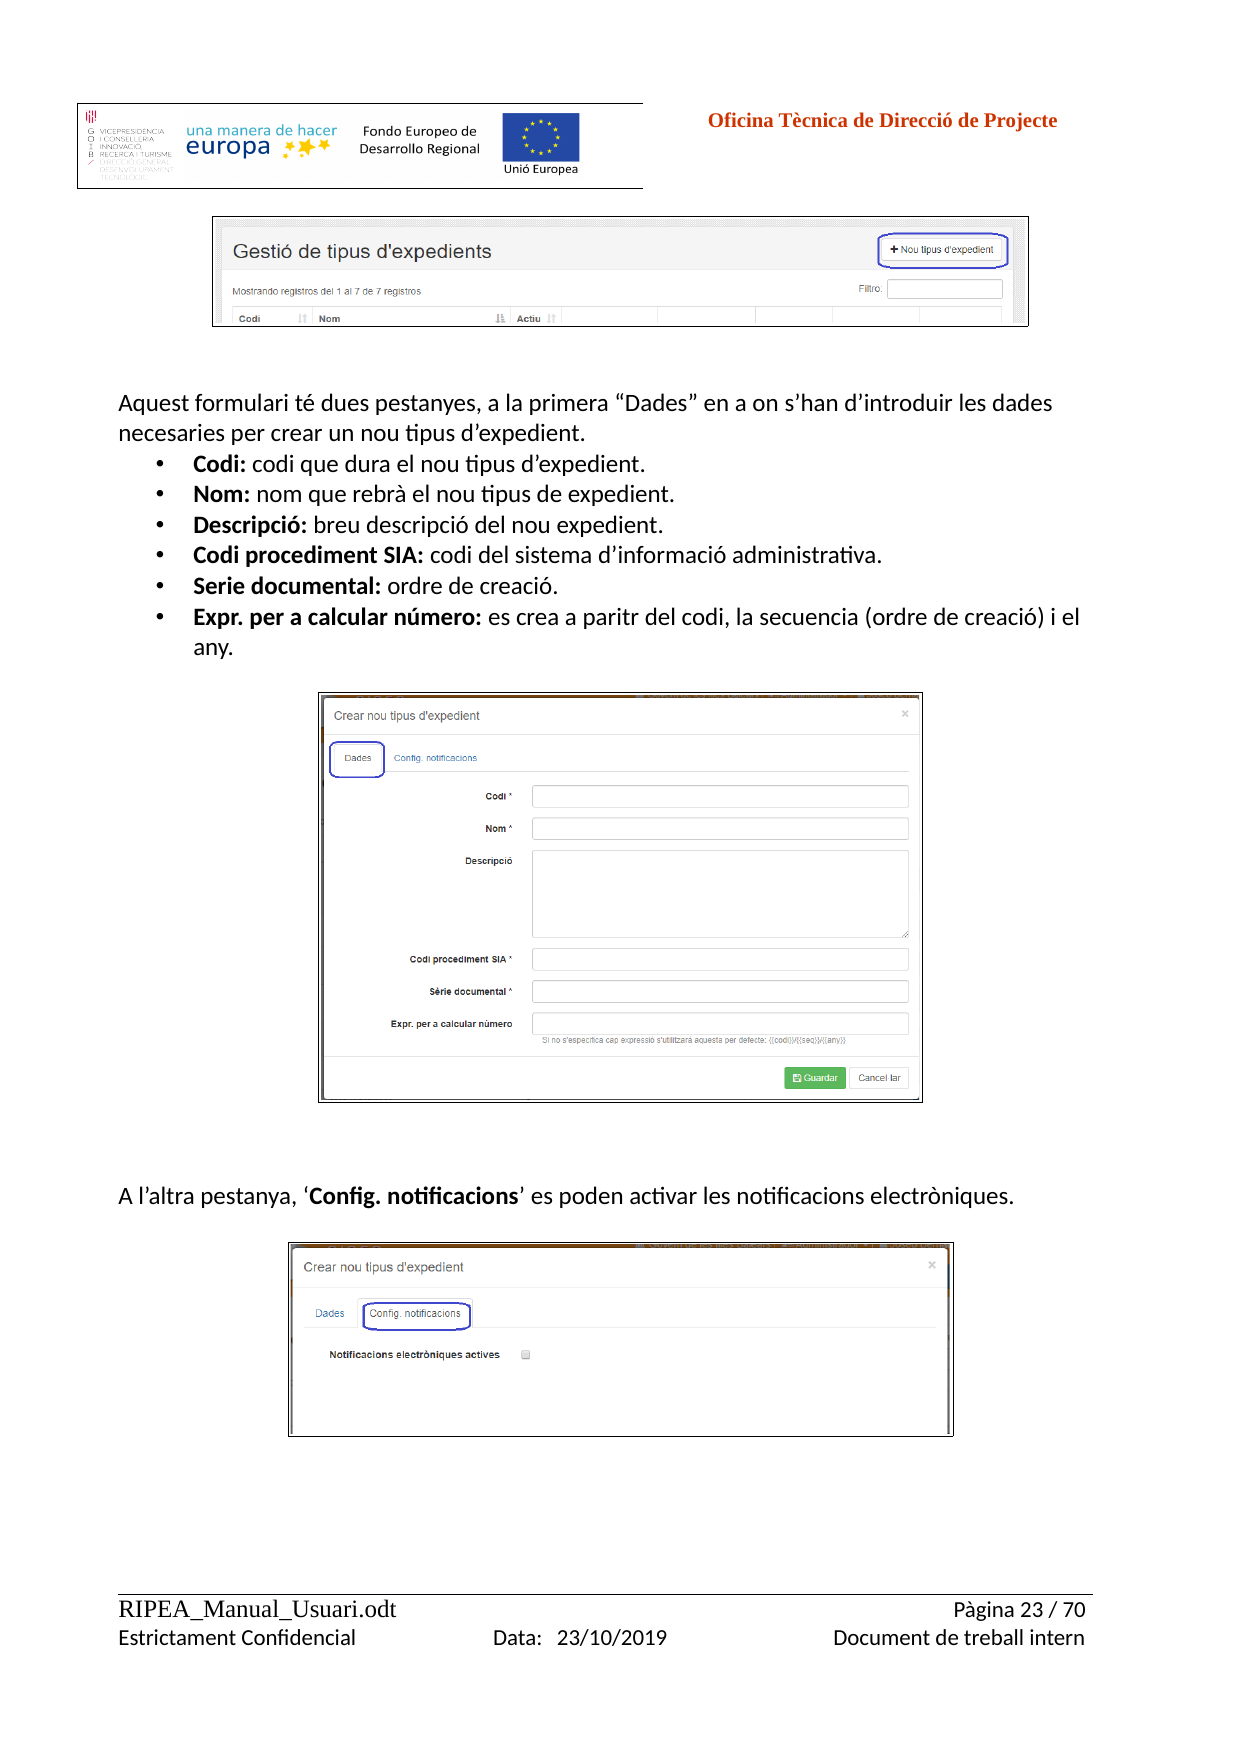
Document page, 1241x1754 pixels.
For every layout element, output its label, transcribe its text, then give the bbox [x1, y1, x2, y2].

picture [321, 695, 920, 1100]
text Aquest formulari té dues pestanyes, a la primera “Dades” en a on s’han d’introduir les dades necesaries per crear un nou tipus d’expedient. [118, 387, 1122, 448]
list Descripció: breu descripció del nou expedient. [156, 509, 1122, 539]
picture [215, 219, 1025, 323]
picture [184, 108, 585, 182]
list Serie documental: ordre de creació. [156, 570, 1122, 601]
list Codi procediment SIA: codi del sistema d’informació administrativa. [156, 539, 1122, 570]
text A l’altra pestanya, ‘Config. notificacions’ es poden activar les notificacions electròniques. [118, 1181, 1122, 1211]
picture [290, 1244, 950, 1434]
list Nom: nom que rebrà el nou tipus de expedient. [156, 478, 1122, 509]
list Codi: codi que dura el nou tipus d’expedient. [156, 448, 1122, 478]
list Expr. per a calcular número: es crea a paritr del codi, la secuencia (ordre de creació) i el any. [156, 601, 1122, 662]
picture [82, 108, 178, 182]
